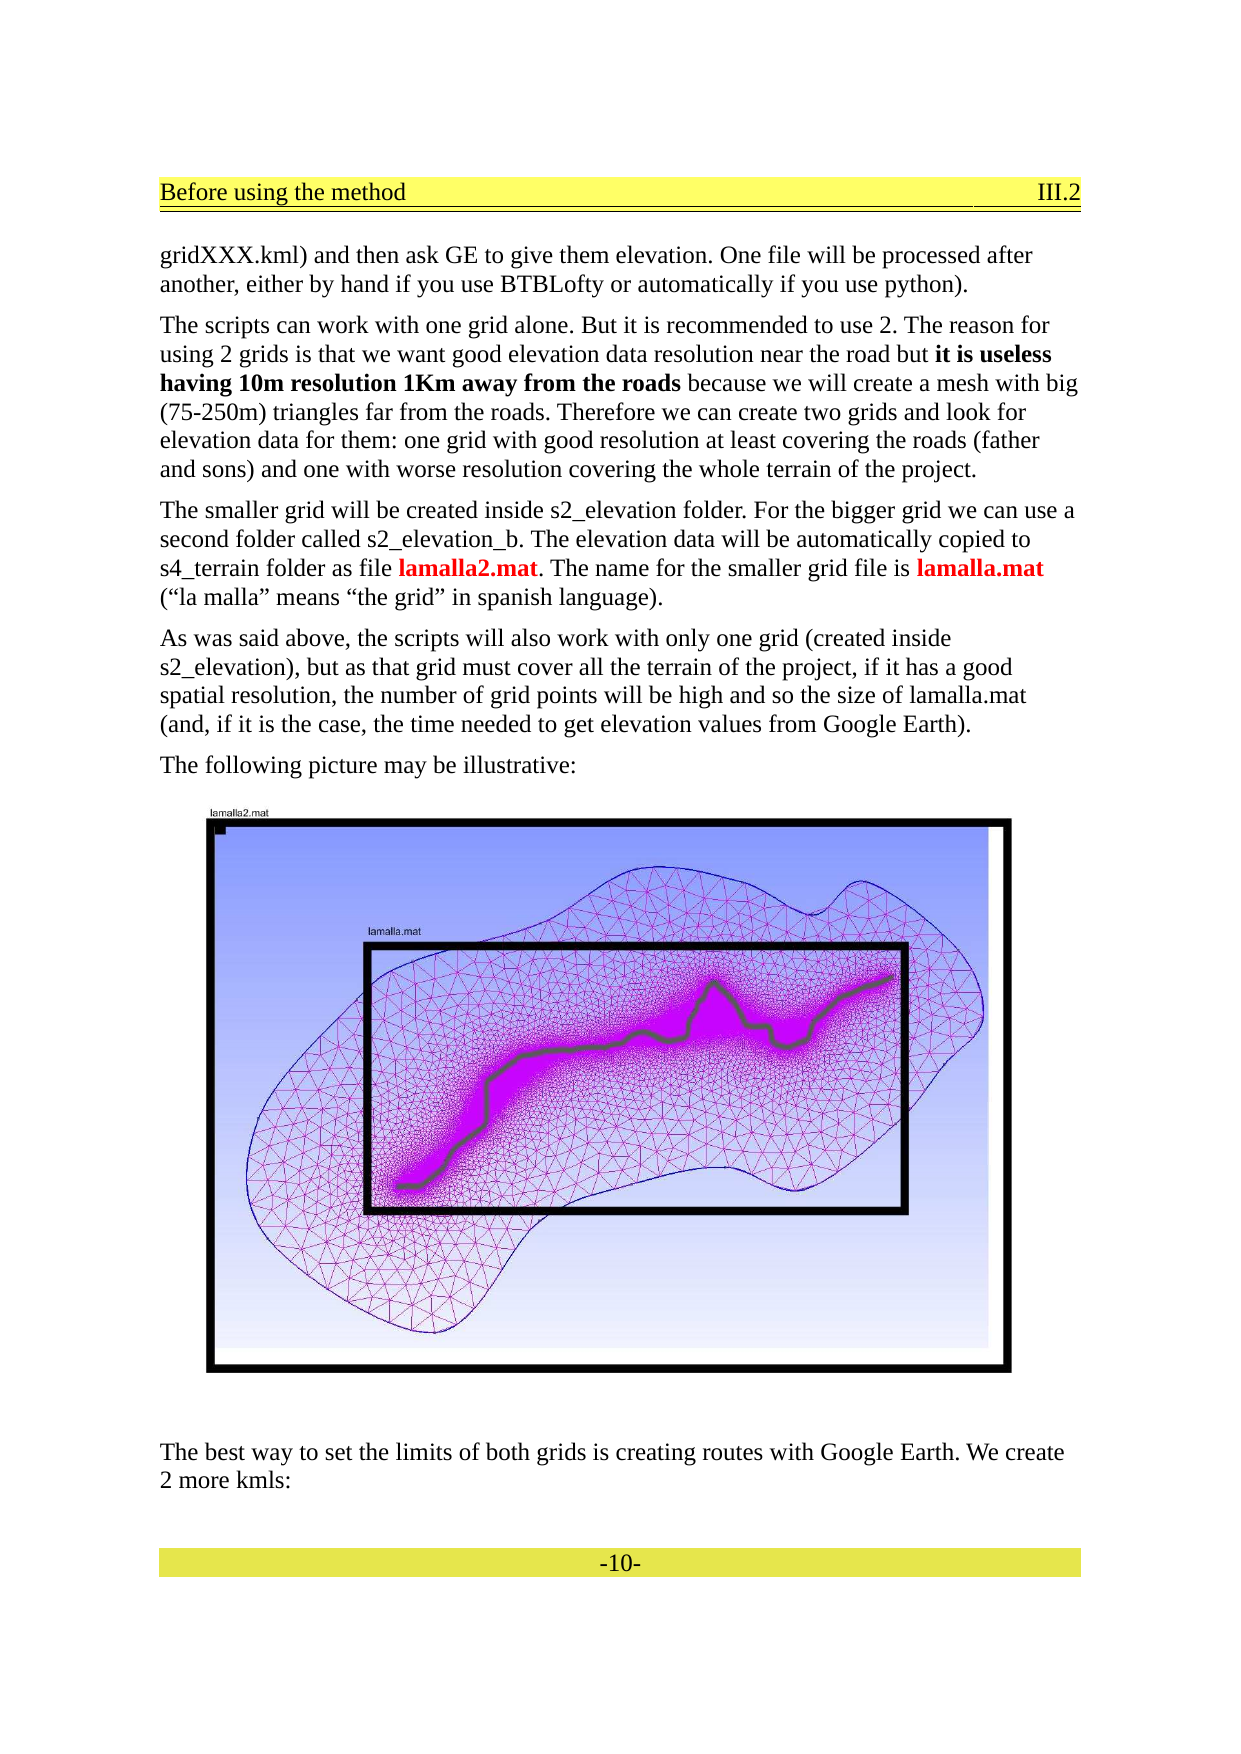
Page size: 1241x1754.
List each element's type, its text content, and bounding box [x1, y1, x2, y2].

text The smaller grid will be created inside s2_elevation folder. For the bigger grid we can use a second folder called s2_elevation_b. The elevation data will be automatically copied to s4_terrain folder as file lamalla2.mat. The name for the smaller grid file is lamalla.mat (“la malla” means “the grid” in spanish language). [159, 495, 1081, 610]
picture [176, 800, 1027, 1374]
text The best way to set the limits of both grids is creating routes with Google Earth. We create 2 more kmls: [159, 1437, 1081, 1494]
text The following picture may be illustrative: [159, 750, 1081, 779]
text gridXXX.kml) and then ask GE to give them elevation. One file will be processed after another, either by hand if you use BTBLofty or automatically if you use python). [159, 240, 1081, 298]
text As was said above, the scripts will also work with only one grid (created inside s2_elevation), but as that grid must cover all the terrain of the project, if it has a good spatial resolution, the number of grid points will be high and so the size of lamalla.mat (and, if it is the case, the time needed to get elevation values from Google Earth). [159, 623, 1081, 738]
text The scripts can work with one grid alone. But it is recommended to use 2. The reason for using 2 grids is that we want good elevation data resolution near the road but it is useless having 10m resolution 1Km away from the roads because we will create a mesh with big (75-250m) triangles far from the roads. Therefore we can create two grids and look for elevation data for them: one grid with good resolution at least covering the roads (father and sons) and one with worse resolution covering the whole terrain of the project. [159, 310, 1081, 483]
